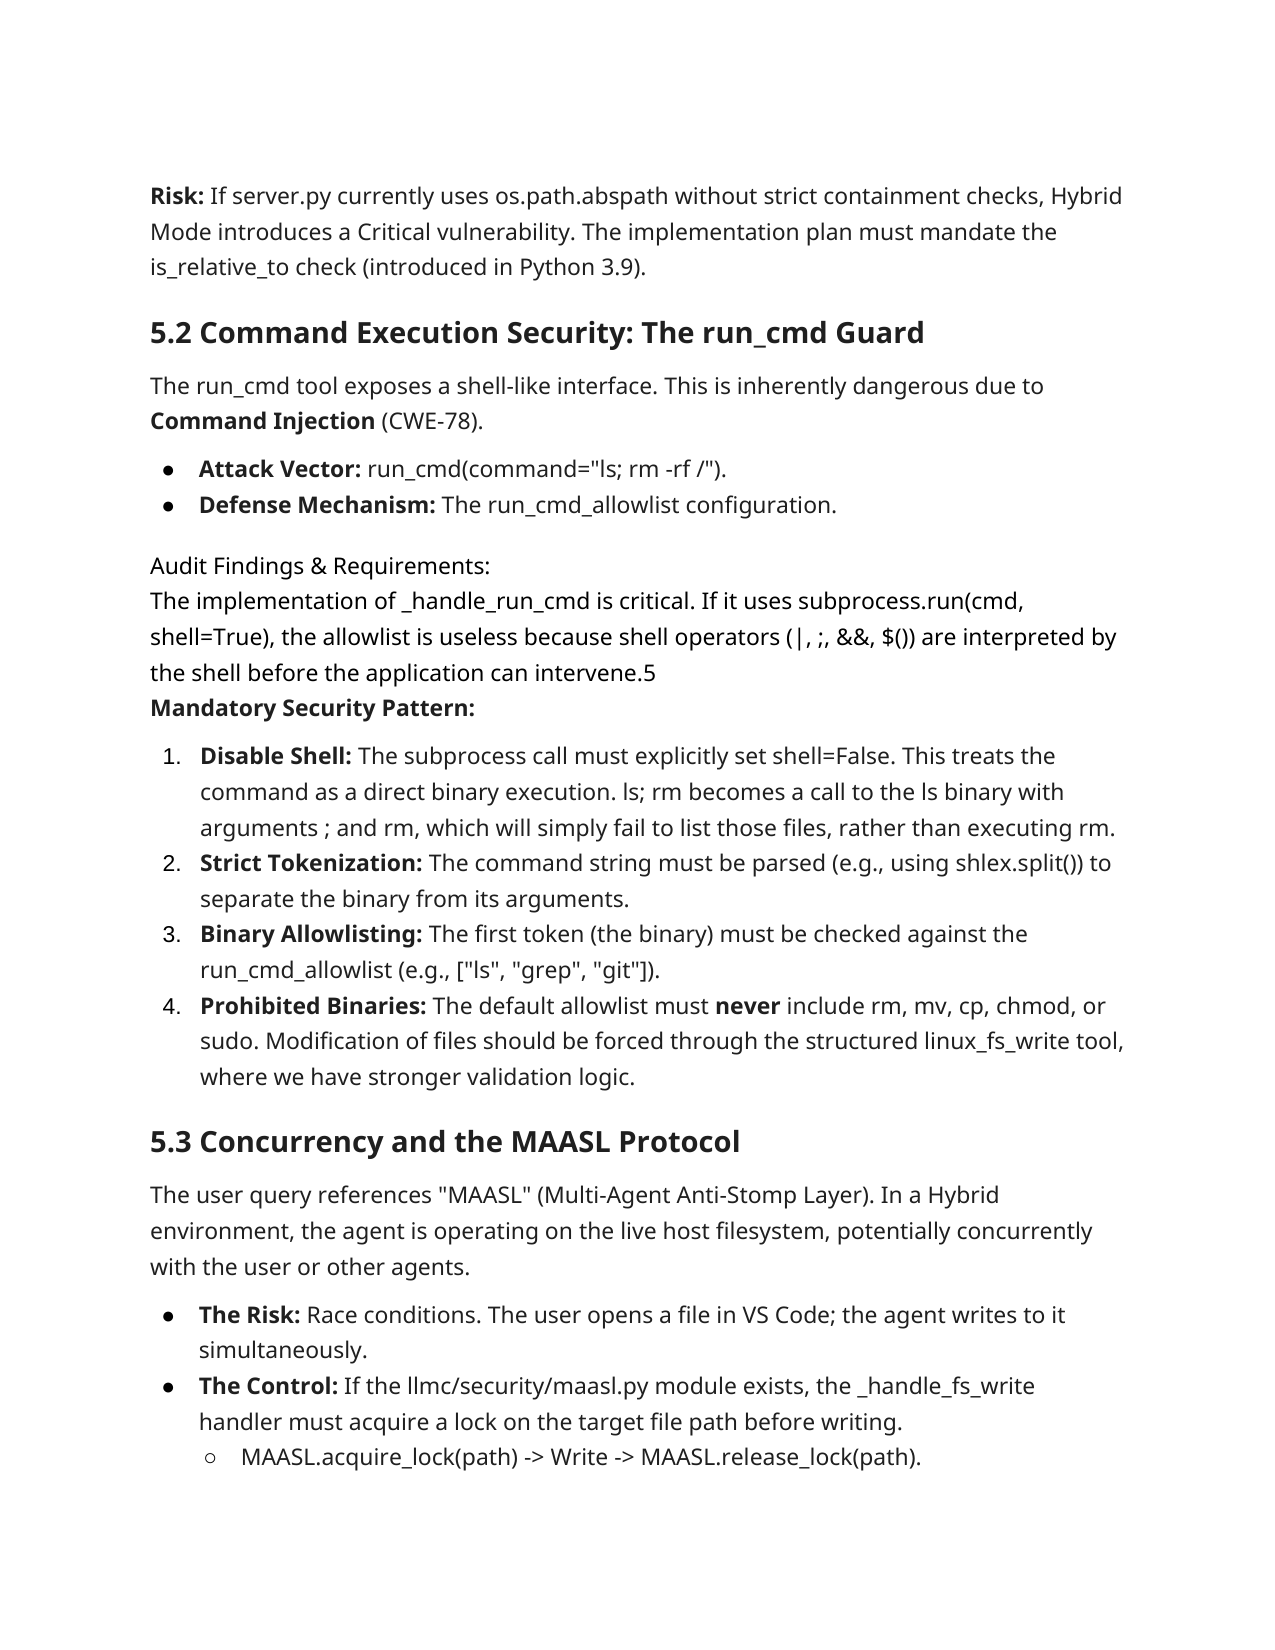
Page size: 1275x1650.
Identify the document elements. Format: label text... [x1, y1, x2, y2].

subtitle 5.2 Command Execution Security: The run_cmd Guard [150, 312, 1125, 352]
list MAASL.acquire_lock(path) -> Write -> MAASL.release_lock(path). [203, 1441, 1125, 1472]
text Mandatory Security Pattern: [150, 692, 1125, 723]
text Risk: If server.py currently uses os.path.abspath without strict containment checks, Hybrid Mode introduces a Critical vulnerability. The implementation plan must mandate the is_relative_to check (introduced in Python 3.9). [150, 180, 1125, 282]
list The Risk: Race conditions. The user opens a file in VS Code; the agent writes to it simultaneously. [161, 1298, 1125, 1365]
subtitle 5.3 Concurrency and the MAASL Protocol [150, 1121, 1125, 1161]
text The implementation of _handle_run_cmd is critical. If it uses subprocess.run(cmd, shell=True), the allowlist is useless because shell operators (|, ;, &&, $()) are interpreted by the shell before the application can intervene.5 [150, 585, 1125, 688]
list Disable Shell: The subprocess call must explicitly set shell=False. This treats the command as a direct binary execution. ls; rm becomes a call to the ls binary with arguments ; and rm, which will simply fail to list those files, rather than executing rm. [162, 740, 1125, 843]
text The run_cmd tool exposes a shell-like interface. This is inherently dangerous due to Command Injection (CWE-78). [150, 369, 1125, 436]
text [150, 150, 1125, 176]
list Strict Tokenization: The command string must be parsed (e.g., using shlex.split()) to separate the binary from its arguments. [162, 847, 1125, 914]
text The user query references "MAASL" (Multi-Agent Anti-Stomp Layer). In a Hybrid environment, the agent is operating on the live host filesystem, potentially concurrently with the user or other agents. [150, 1179, 1125, 1282]
list Defense Mechanism: The run_cmd_allowlist configuration. [161, 489, 1125, 520]
text Audit Findings & Requirements: [150, 549, 1125, 581]
list Binary Allowlisting: The first token (the binary) must be checked against the run_cmd_allowlist (e.g., ["ls", "grep", "git"]). [162, 918, 1125, 985]
list The Control: If the llmc/security/maasl.py module exists, the _handle_fs_write handler must acquire a lock on the target file path before writing. [161, 1370, 1125, 1437]
list Attack Vector: run_cmd(command="ls; rm -rf /"). [161, 453, 1125, 484]
list Prohibited Binaries: The default allowlist must never include rm, mv, cp, chmod, or sudo. Modification of files should be forced through the structured linux_fs_write tool, where we have stronger validation logic. [162, 989, 1125, 1092]
